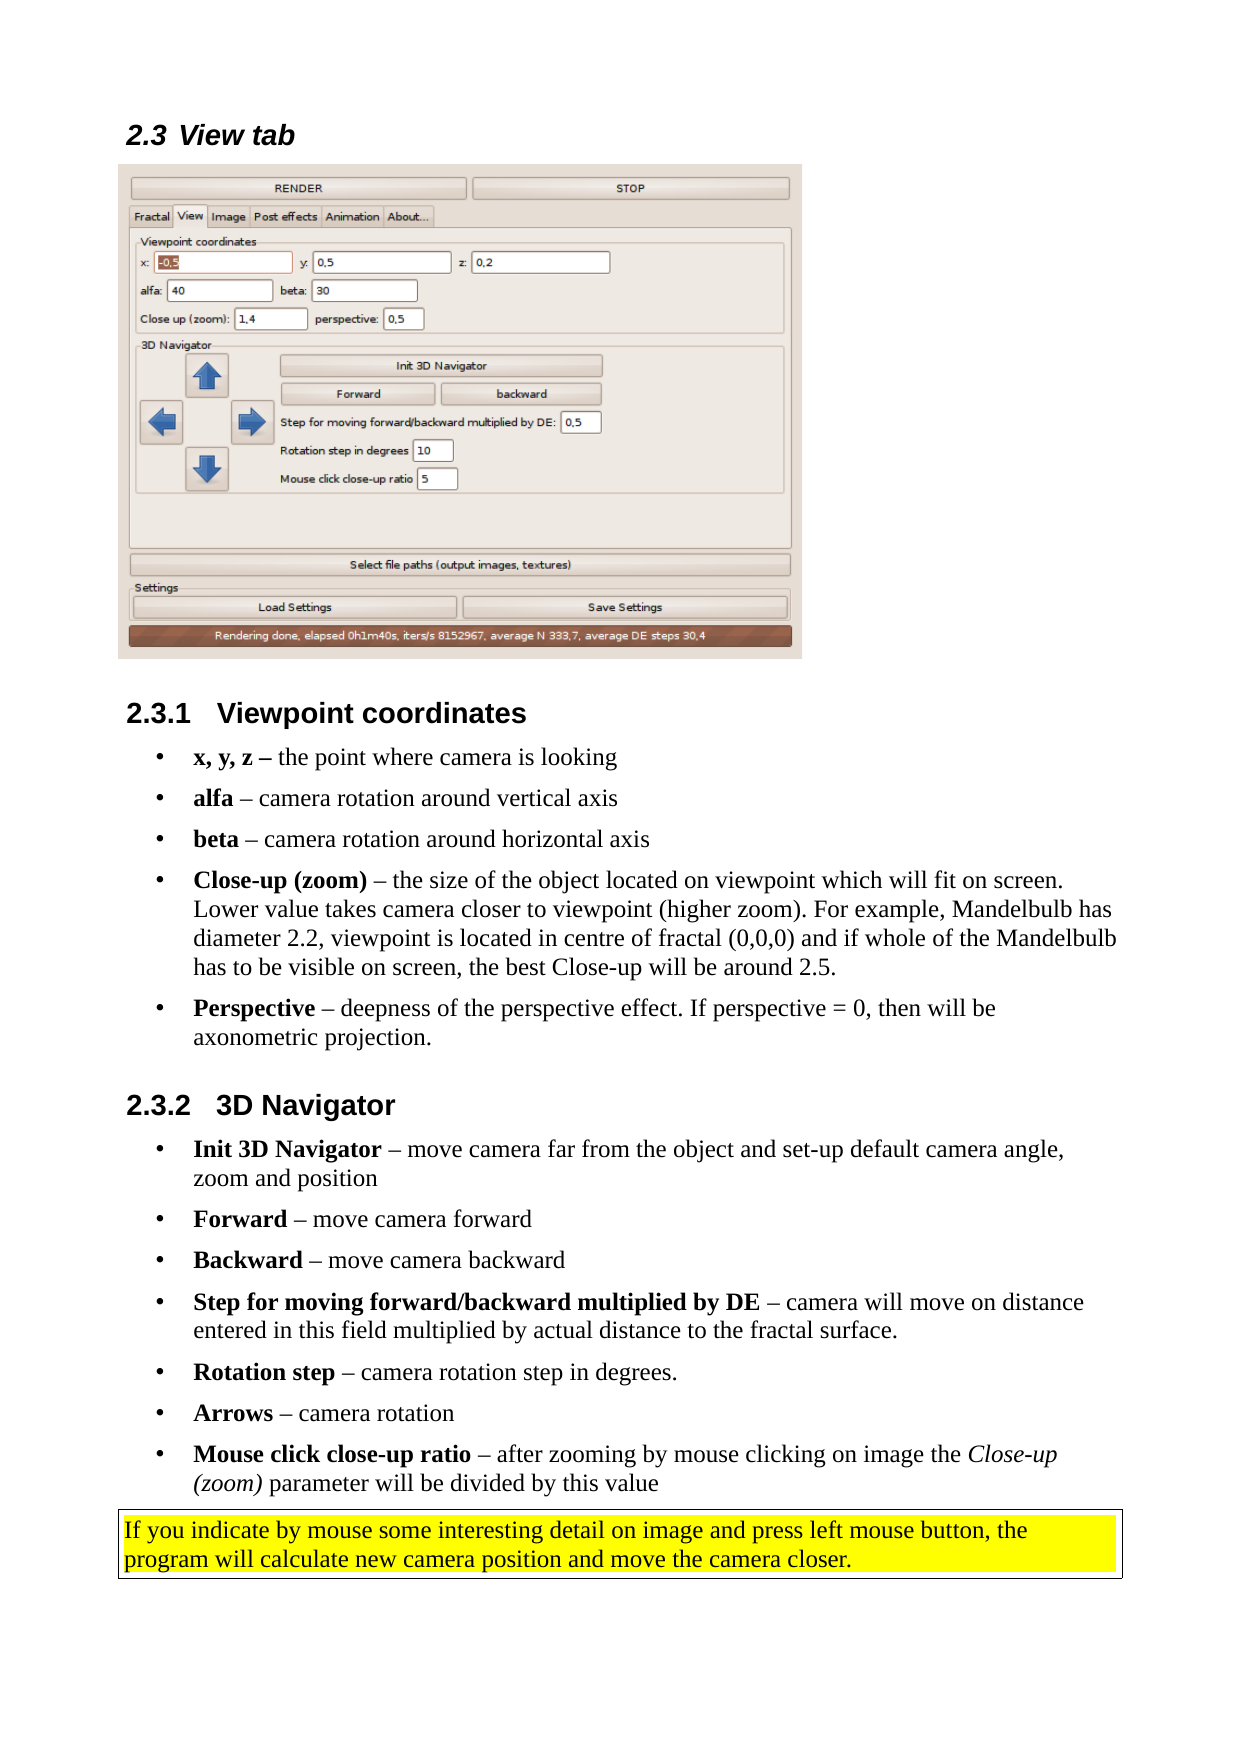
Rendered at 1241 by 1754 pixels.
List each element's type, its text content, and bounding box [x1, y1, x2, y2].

list Forward – move camera forward [156, 1204, 1122, 1233]
list x, y, z – the point where camera is looking [156, 742, 1122, 771]
table_header If you indicate by mouse some interesting detail on image and press left mouse button, the program will calculate new camera position and move the camera closer. [119, 1510, 1122, 1578]
subtitle Viewpoint coordinates [118, 696, 1122, 729]
list Step for moving forward/backward multiplied by DE – camera will move on distance entered in this field multiplied by actual distance to the fractal surface. [156, 1287, 1122, 1344]
list alfa – camera rotation around vertical axis [156, 783, 1122, 812]
list Perspective – deepness of the perspective effect. If perspective = 0, then will be axonometric projection. [156, 993, 1122, 1051]
picture [118, 164, 803, 659]
list Arrows – camera rotation [156, 1398, 1122, 1427]
list Close-up (zoom) – the size of the object located on viewpoint which will fit on screen. Lower value takes camera closer to viewpoint (higher zoom). For example, Mandelbulb has diameter 2.2, viewpoint is located in centre of fractal (0,0,0) and if whole of the Mandelbulb has to be visible on screen, the best Close-up will be around 2.5. [156, 866, 1122, 981]
list Backward – move camera backward [156, 1245, 1122, 1274]
subtitle 3D Navigator [118, 1088, 1122, 1122]
list Init 3D Navigator – move camera far from the object and set-up default camera angle, zoom and position [156, 1134, 1122, 1192]
list Mouse click close-up ratio – after zooming by mouse clicking on image the Close-up (zoom) parameter will be divided by this value [156, 1439, 1122, 1497]
list Rotation step – camera rotation step in degrees. [156, 1357, 1122, 1385]
subtitle View tab [118, 118, 1122, 152]
list beta – camera rotation around horizontal axis [156, 824, 1122, 853]
